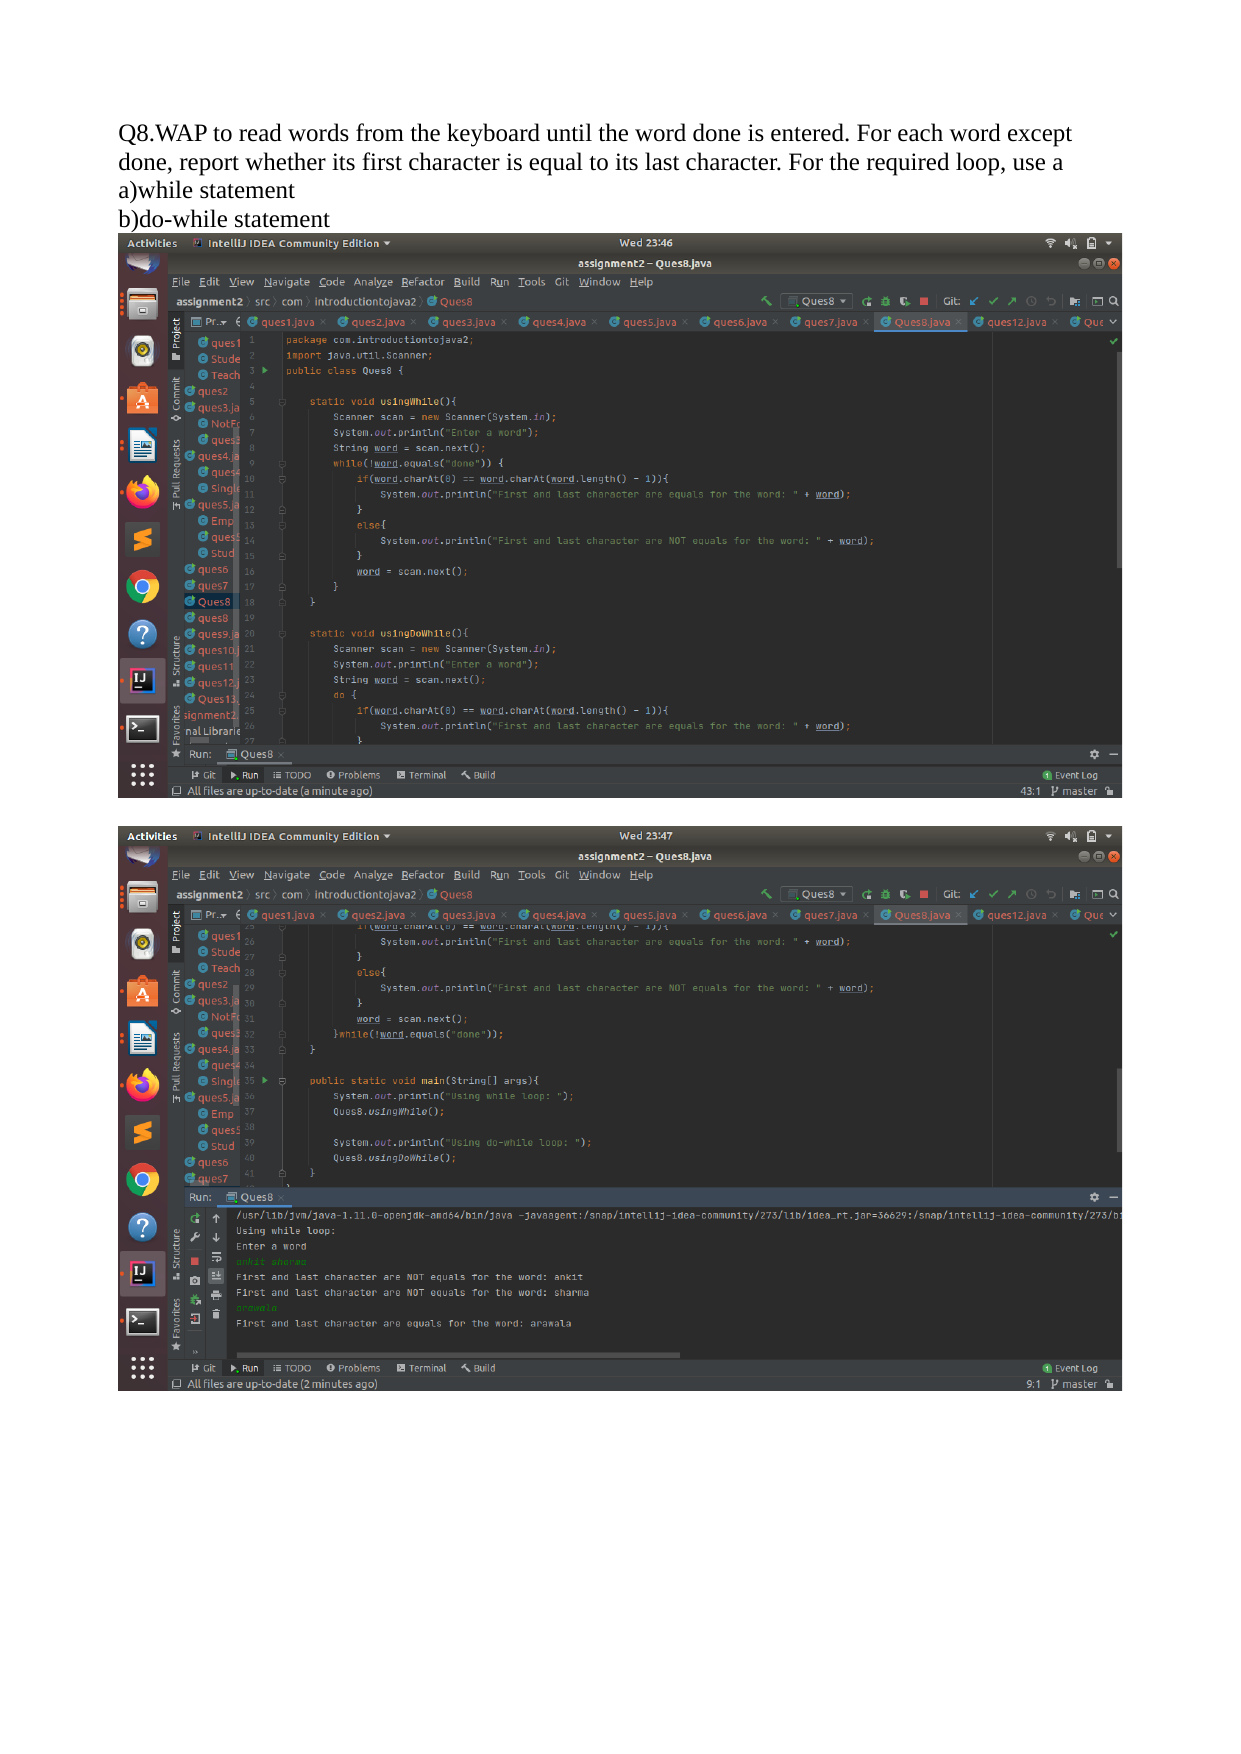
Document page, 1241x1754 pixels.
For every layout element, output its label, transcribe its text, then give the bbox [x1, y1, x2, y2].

picture [118, 826, 1123, 1391]
picture [118, 233, 1123, 798]
text Q8.WAP to read words from the keyboard until the word done is entered. For each word except done, report whether its first character is equal to its last character. For the required loop, use a a)while statement b)do-while statement [118, 118, 1122, 233]
